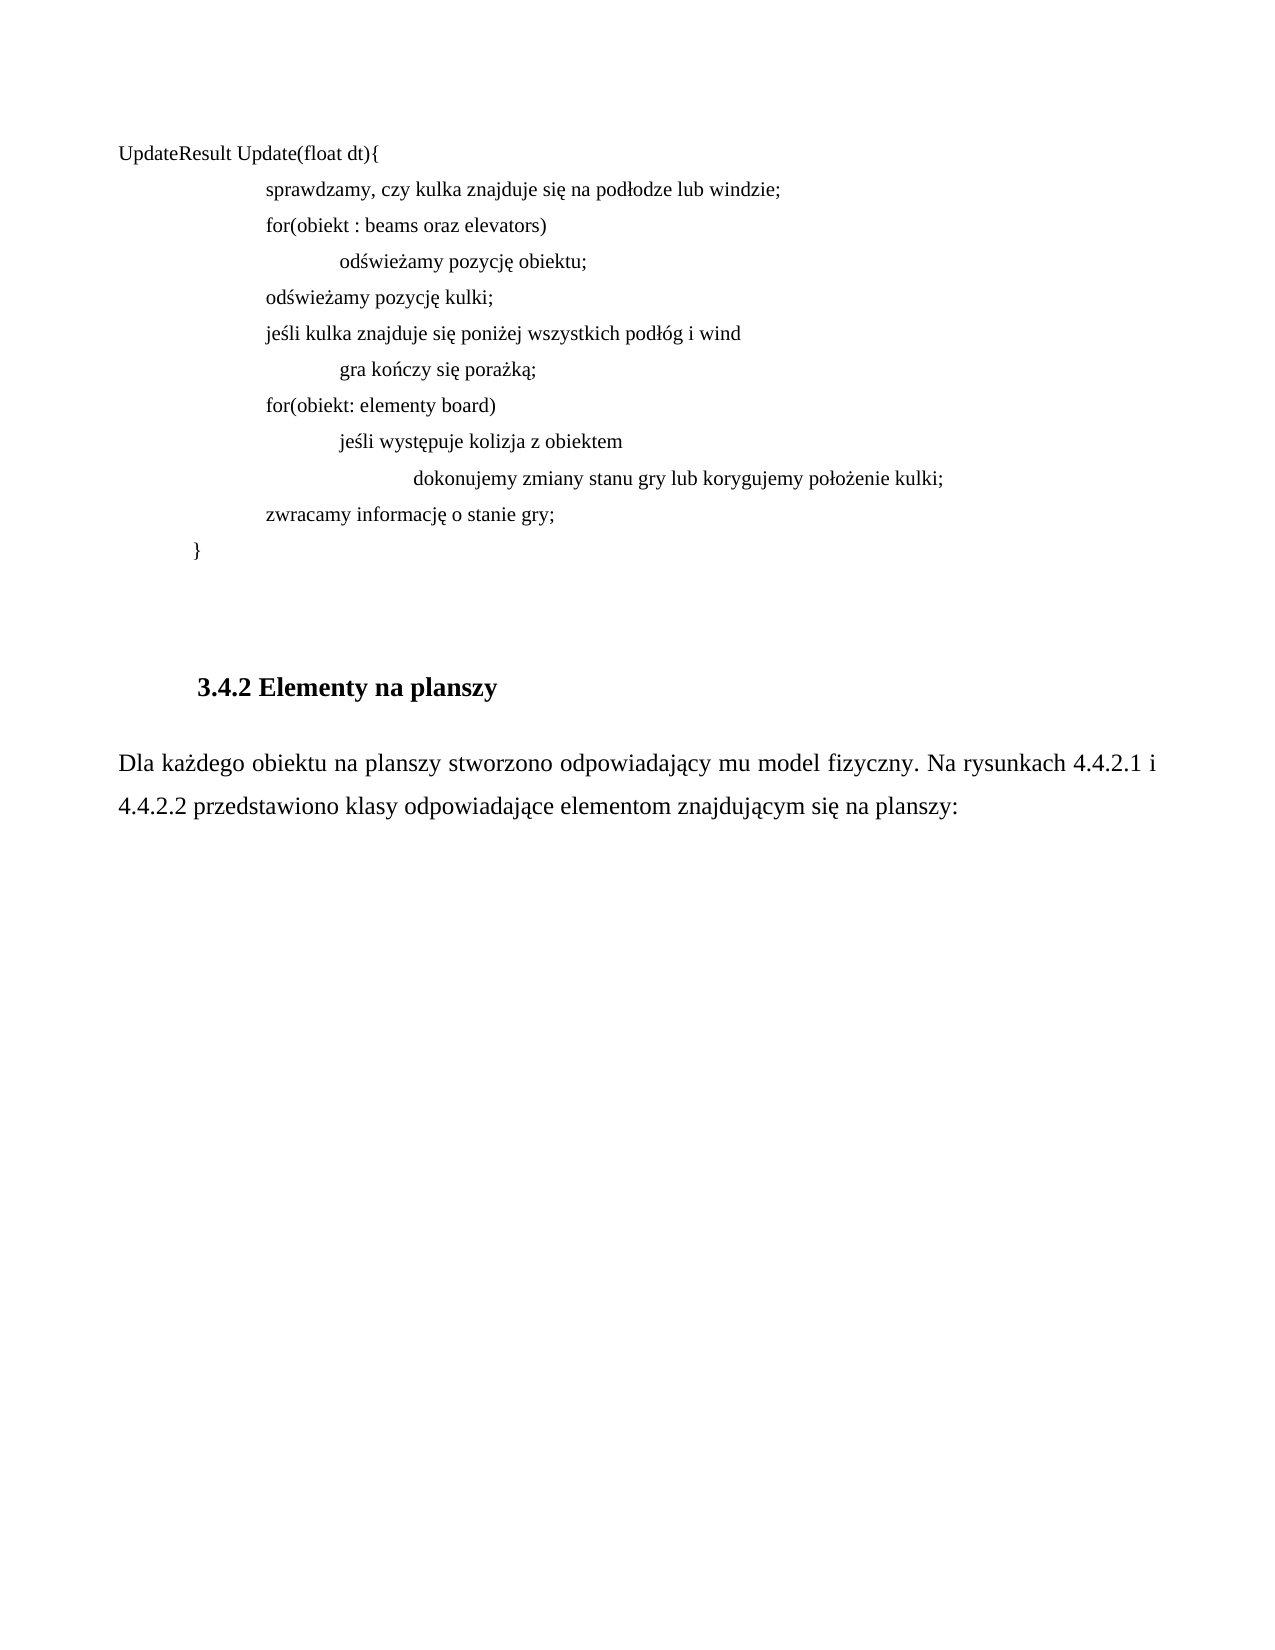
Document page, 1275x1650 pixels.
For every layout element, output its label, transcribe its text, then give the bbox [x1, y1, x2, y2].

text for(obiekt: elementy board) [118, 393, 1157, 417]
text zwracamy informację o stanie gry; [118, 502, 1157, 526]
text sprawdzamy, czy kulka znajduje się na podłodze lub windzie; [118, 177, 1157, 201]
subtitle Elementy na planszy [191, 671, 1157, 702]
text gra kończy się porażką; [118, 357, 1157, 381]
text UpdateResult Update(float dt){ [118, 141, 1157, 165]
text Dla każdego obiektu na planszy stworzono odpowiadający mu model fizyczny. Na rysunkach 4.4.2.1 i 4.4.2.2 przedstawiono klasy odpowiadające elementom znajdującym się na planszy: [118, 748, 1157, 820]
text odświeżamy pozycję obiektu; [118, 249, 1157, 273]
text jeśli kulka znajduje się poniżej wszystkich podłóg i wind [118, 321, 1157, 345]
text } [118, 538, 1157, 562]
text odświeżamy pozycję kulki; [118, 285, 1157, 309]
text jeśli występuje kolizja z obiektem [118, 429, 1157, 453]
text dokonujemy zmiany stanu gry lub korygujemy położenie kulki; [118, 466, 1157, 489]
text for(obiekt : beams oraz elevators) [118, 213, 1157, 237]
